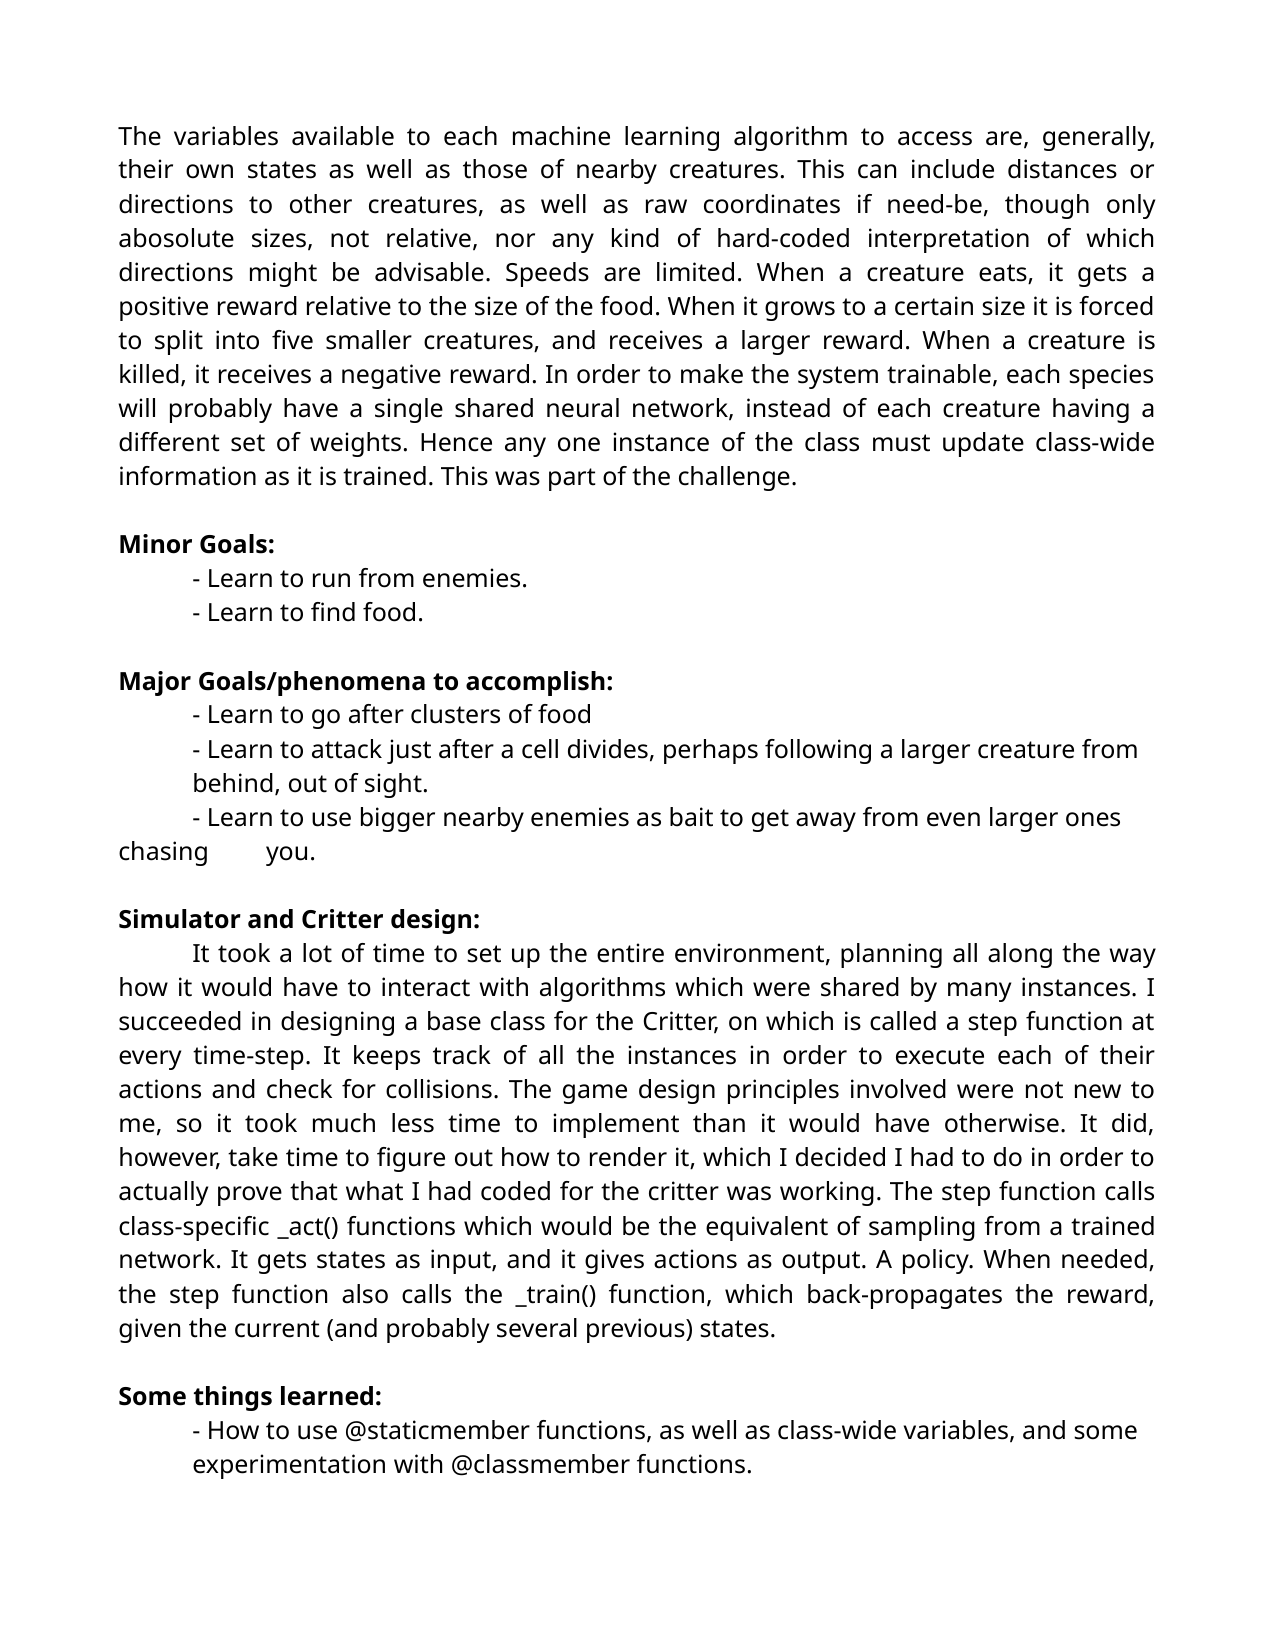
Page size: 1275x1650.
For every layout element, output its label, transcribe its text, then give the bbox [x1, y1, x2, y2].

text - Learn to attack just after a cell divides, perhaps following a larger creature from behind, out of sight. [118, 731, 1157, 799]
text - Learn to use bigger nearby enemies as bait to get away from even larger ones chasing you. [118, 799, 1157, 867]
text Minor Goals: [118, 527, 1157, 561]
text - How to use @staticmember functions, as well as class-wide variables, and some experimentation with @classmember functions. [118, 1412, 1157, 1481]
text It took a lot of time to set up the entire environment, planning all along the way how it would have to interact with algorithms which were shared by many instances. I succeeded in designing a base class for the Critter, on which is called a step function at every time-step. It keeps track of all the instances in order to execute each of their actions and check for collisions. The game design principles involved were not new to me, so it took much less time to implement than it would have otherwise. It did, however, take time to figure out how to render it, which I decided I had to do in order to actually prove that what I had coded for the critter was working. The step function calls class-specific _act() functions which would be the equivalent of sampling from a trained network. It gets states as input, and it gives actions as output. A policy. When needed, the step function also calls the _train() function, which back-propagates the reward, given the current (and probably several previous) states. [118, 936, 1157, 1344]
text Some things learned: [118, 1378, 1157, 1412]
text Major Goals/phenomena to accomplish: [118, 663, 1157, 697]
text - Learn to run from enemies. [118, 561, 1157, 595]
text - Learn to find food. [118, 595, 1157, 629]
text Simulator and Critter design: [118, 902, 1157, 936]
text The variables available to each machine learning algorithm to access are, generally, their own states as well as those of nearby creatures. This can include distances or directions to other creatures, as well as raw coordinates if need-be, though only abosolute sizes, not relative, nor any kind of hard-coded interpretation of which directions might be advisable. Speeds are limited. When a creature eats, it gets a positive reward relative to the size of the food. When it grows to a certain size it is forced to split into five smaller creatures, and receives a larger reward. When a creature is killed, it receives a negative reward. In order to make the system trainable, each species will probably have a single shared neural network, instead of each creature having a different set of weights. Hence any one instance of the class must update class-wide information as it is trained. This was part of the challenge. [118, 118, 1157, 493]
text - Learn to go after clusters of food [118, 697, 1157, 731]
